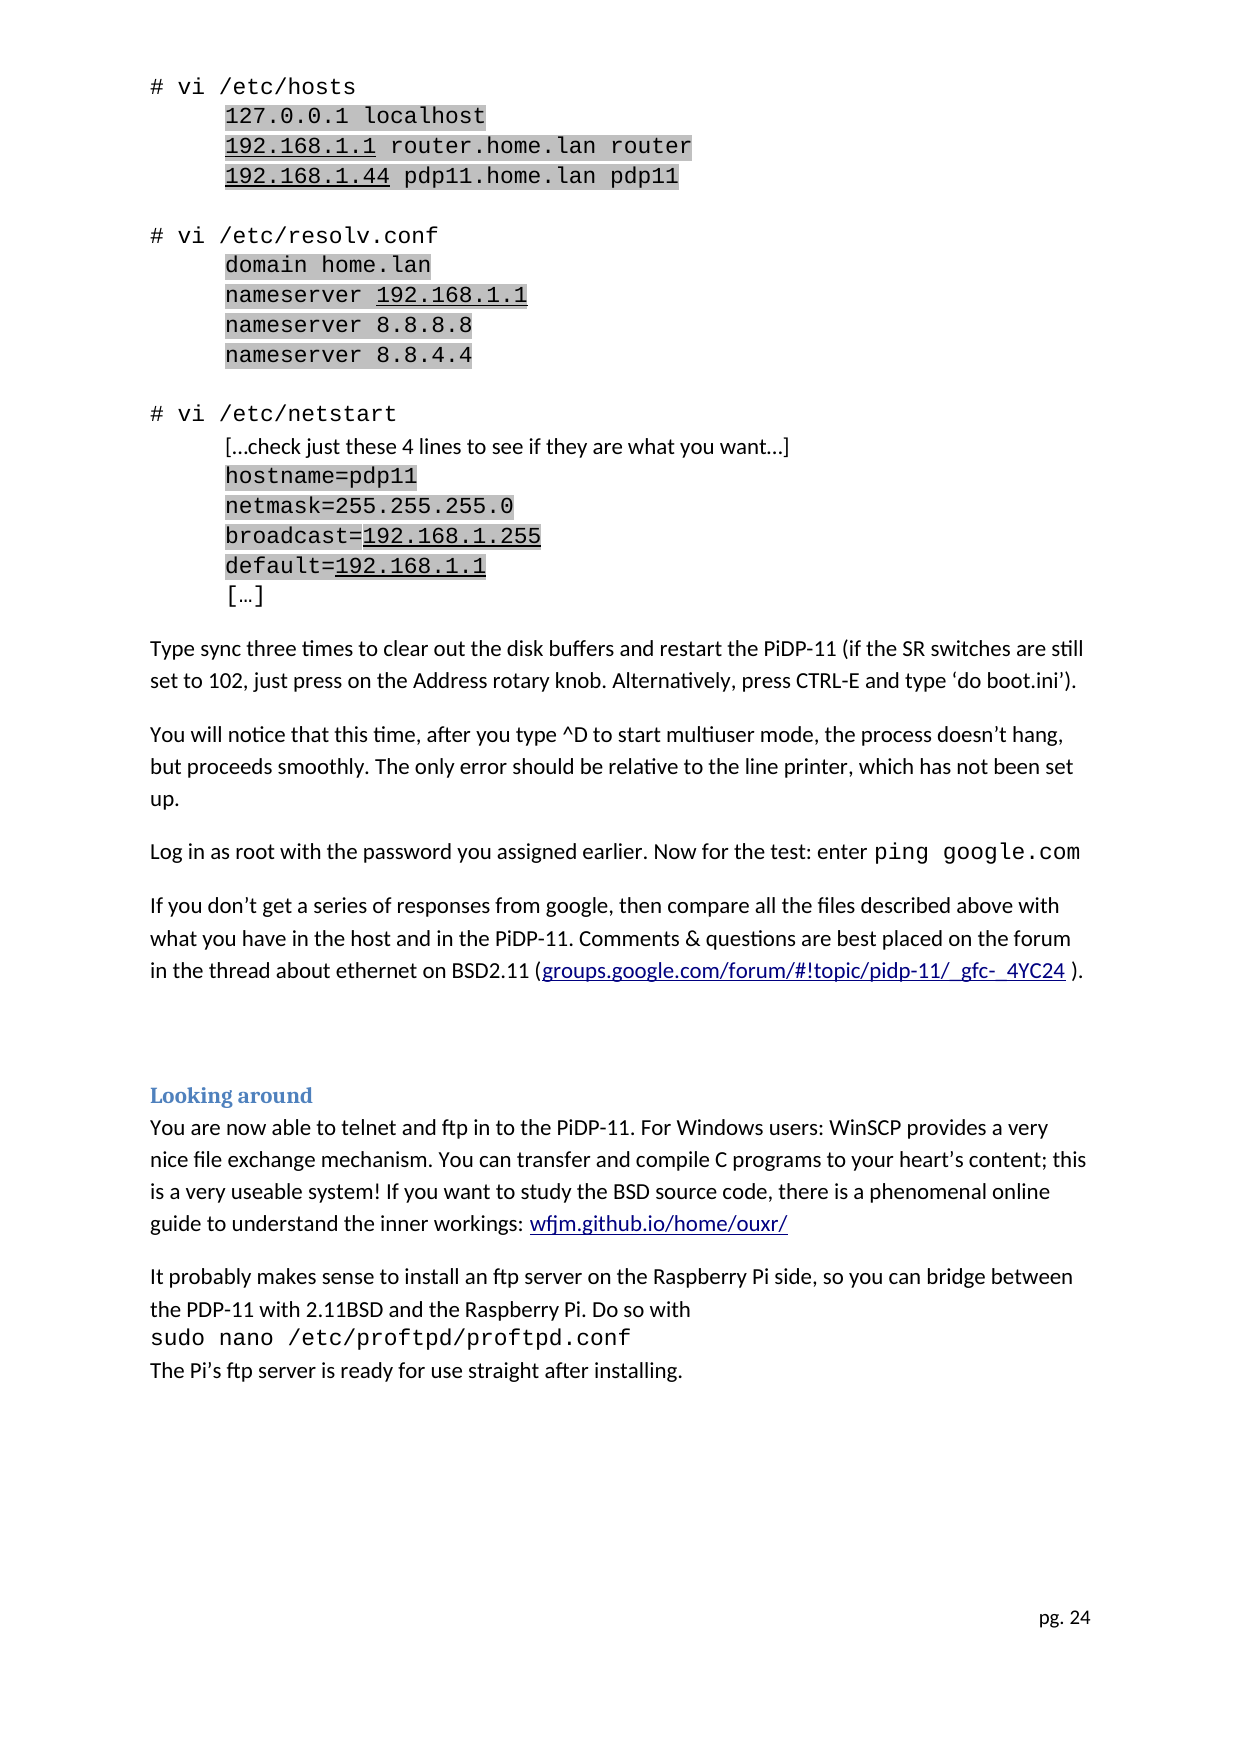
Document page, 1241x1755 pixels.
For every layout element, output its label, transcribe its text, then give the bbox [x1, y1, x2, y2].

text # vi /etc/hosts [150, 75, 1090, 101]
text 127.0.0.1 localhost [225, 105, 1090, 131]
text nameserver 8.8.4.4 [225, 343, 1090, 369]
text hostname=pdp11 [225, 465, 1090, 491]
text It probably makes sense to install an ftp server on the Raspberry Pi side, so you can bridge between the PDP-11 with 2.11BSD and the Raspberry Pi. Do so with sudo nano /etc/proftpd/proftpd.conf The Pi’s ftp server is ready for use straight after installing. [150, 1262, 1090, 1385]
text You are now able to telnet and ftp in to the PiDP-11. For Windows users: WinSCP provides a very nice file exchange mechanism. You can transfer and compile C programs to your heart’s content; this is a very useable system! If you want to study the BSD source code, there is a phenomenal online guide to understand the inner workings: wfjm.github.io/home/ouxr/ [150, 1113, 1090, 1237]
text # vi /etc/resolv.conf [150, 224, 1090, 250]
text nameserver 8.8.8.8 [225, 313, 1090, 339]
text broadcast=192.168.1.255 [225, 524, 1090, 550]
text netmask=255.255.255.0 [225, 494, 1090, 520]
text 192.168.1.44 pdp11.home.lan pdp11 [225, 164, 1090, 190]
text domain home.lan [225, 254, 1090, 280]
text Log in as root with the password you assigned earlier. Now for the test: enter ping google.com [150, 837, 1090, 866]
text […] [225, 584, 1090, 610]
text default=192.168.1.1 [225, 554, 1090, 580]
text Type sync three times to clear out the disk buffers and restart the PiDP-11 (if the SR switches are still set to 102, just press on the Address rotary knob. Alternatively, press CTRL-E and type ‘do boot.ini’). [150, 634, 1090, 695]
text Looking around [150, 1083, 1090, 1109]
text You will notice that this time, after you type ^D to start multiuser mode, the process doesn’t hang, but proceeds smoothly. The only error should be relative to the line printer, which has not been set up. [150, 720, 1090, 812]
text 192.168.1.1 router.home.lan router [225, 134, 1090, 161]
text nameserver 192.168.1.1 [225, 283, 1090, 309]
text If you don’t get a series of responses from google, then compare all the files described above with what you have in the host and in the PiDP-11. Comments & questions are best placed on the forum in the thread about ethernet on BSD2.11 (groups.google.com/forum/#!topic/pidp-11/_gfc-_4YC24 ). [150, 891, 1090, 984]
text […check just these 4 lines to see if they are what you want…] [225, 432, 1090, 461]
text # vi /etc/netstart [150, 403, 1090, 429]
